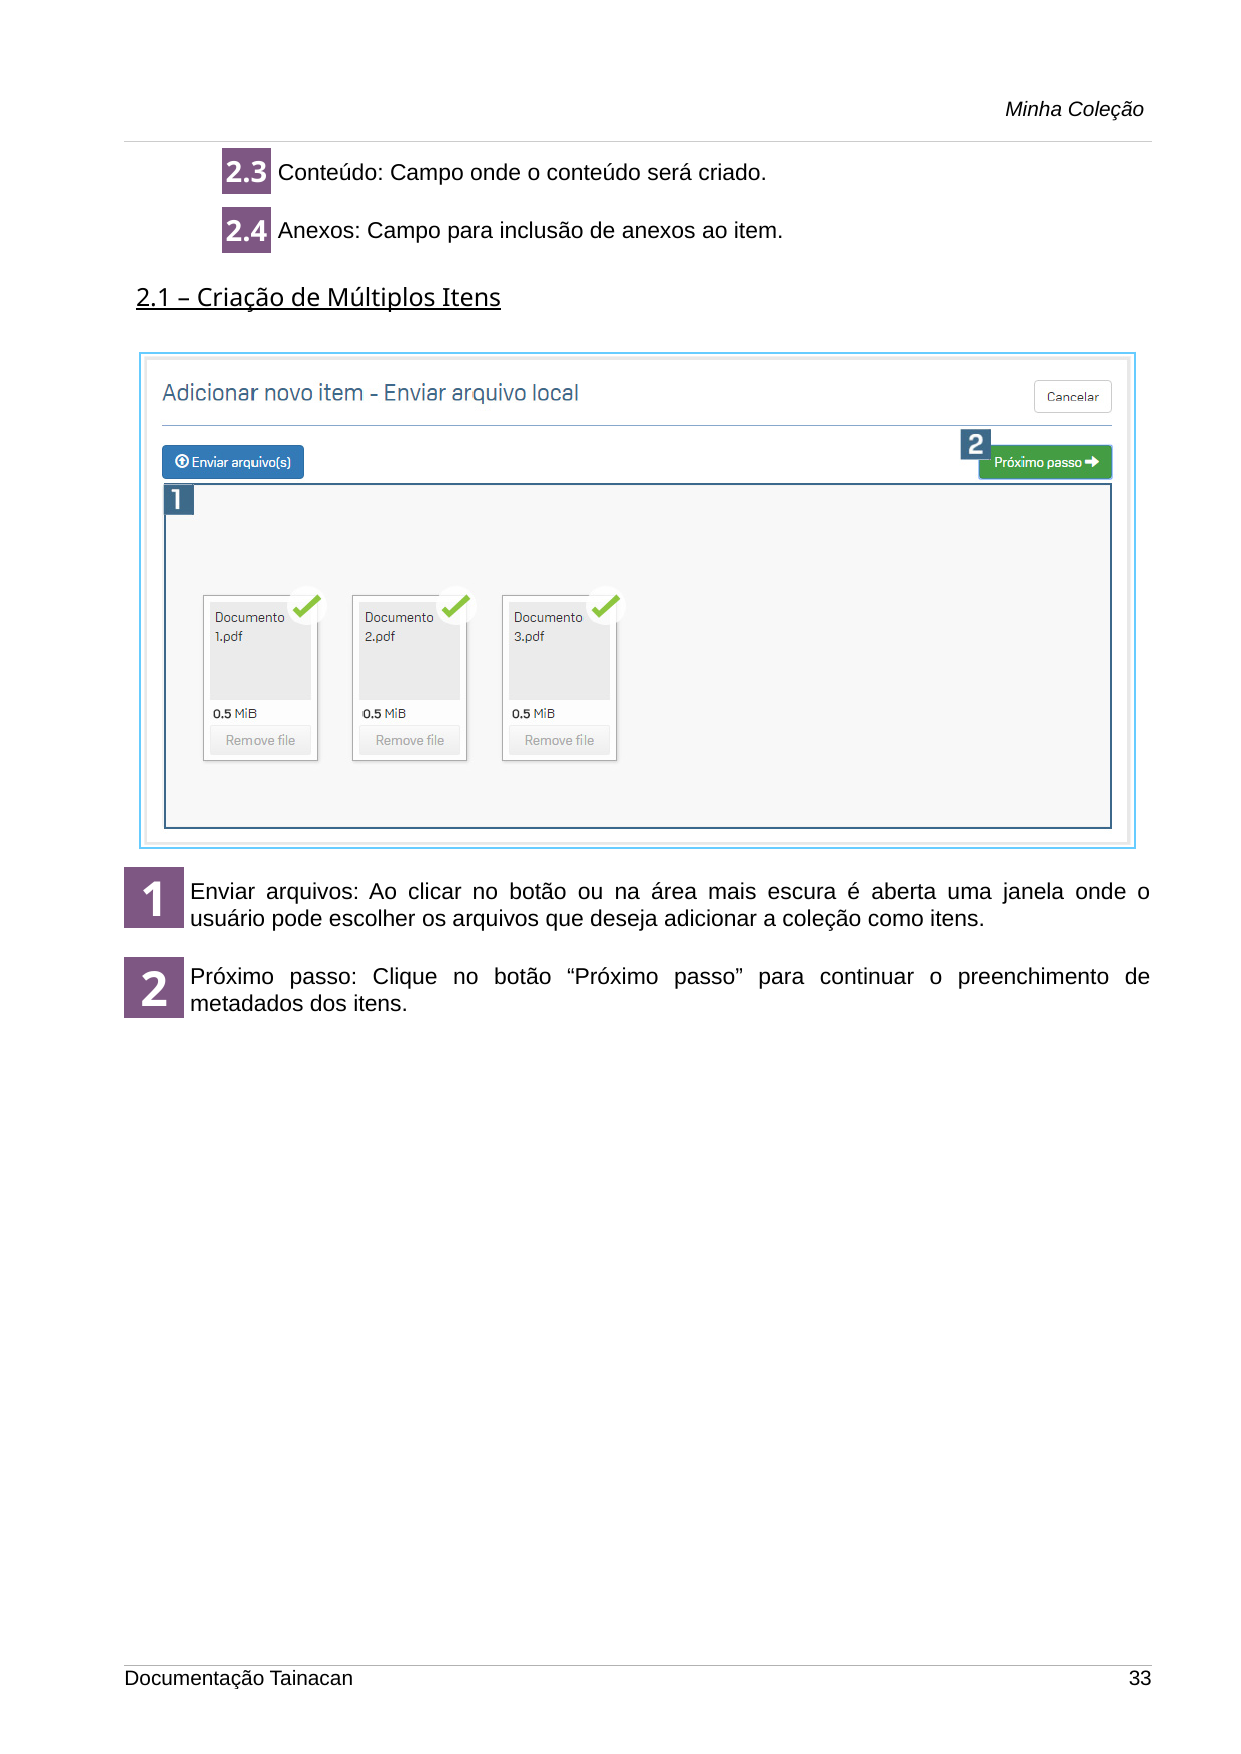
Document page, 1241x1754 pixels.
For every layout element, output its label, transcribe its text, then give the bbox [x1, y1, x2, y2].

subtitle 2.1 – Criação de Múltiplos Itens [136, 279, 1152, 313]
table_header Minha Coleção [124, 91, 1152, 141]
text [130, 159, 222, 185]
text [130, 217, 222, 244]
text Próximo passo: Clique no botão “Próximo passo” para continuar o preenchimento de metadados dos itens. [184, 963, 1152, 1016]
picture [144, 356, 1132, 845]
text Anexos: Campo para inclusão de anexos ao item. [271, 217, 1152, 244]
text Enviar arquivos: Ao clicar no botão ou na área mais escura é aberta uma janela onde o usuário pode escolher os arquivos que deseja adicionar a coleção como itens. [130, 344, 1152, 931]
text Conteúdo: Campo onde o conteúdo será criado. [271, 159, 1152, 185]
